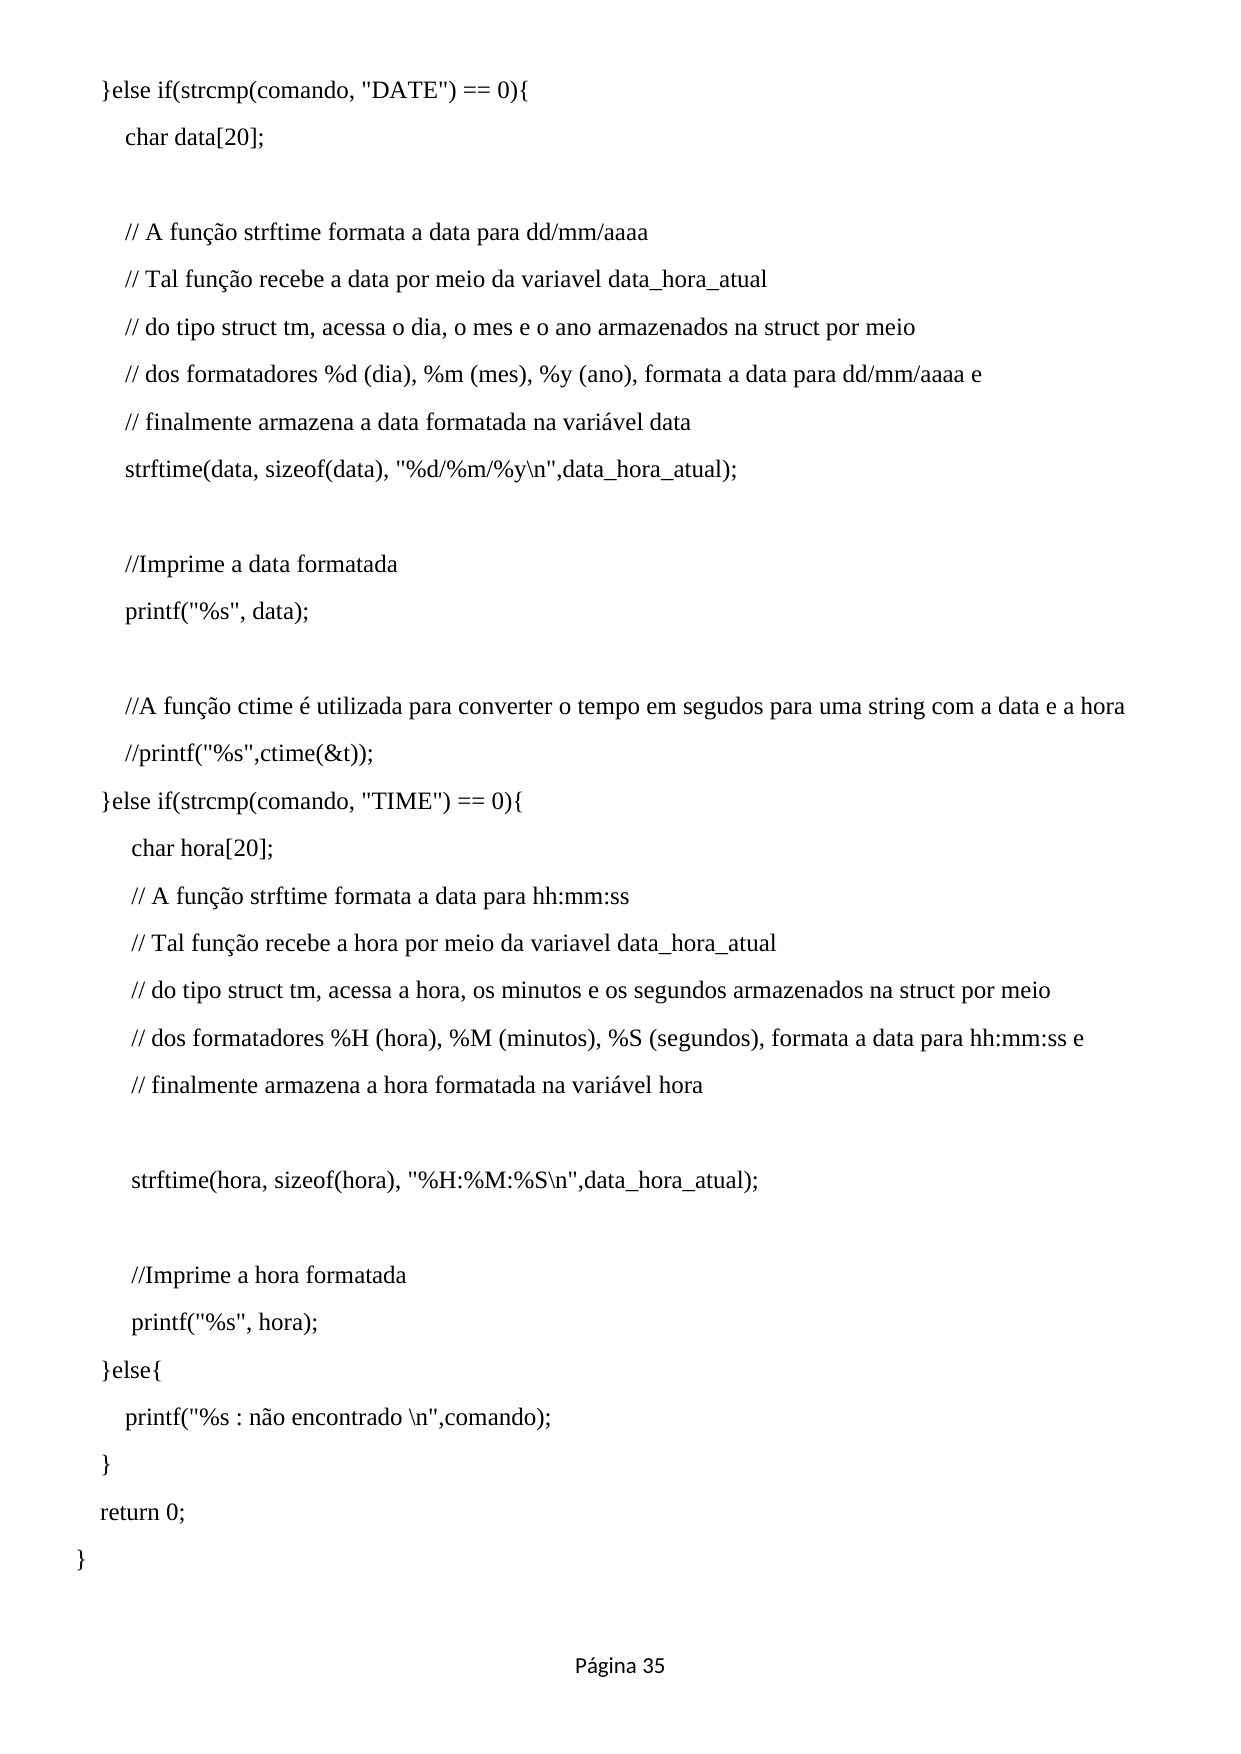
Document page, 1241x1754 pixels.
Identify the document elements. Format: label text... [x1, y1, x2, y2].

text // Tal função recebe a hora por meio da variavel data_hora_atual [75, 928, 1165, 957]
text //Imprime a data formatada [75, 549, 1165, 578]
text //A função ctime é utilizada para converter o tempo em segudos para uma string com a data e a hora [75, 691, 1165, 720]
text // Tal função recebe a data por meio da variavel data_hora_atual [75, 264, 1165, 293]
text printf("%s : não encontrado \n",comando); [75, 1402, 1165, 1431]
text }else if(strcmp(comando, "TIME") == 0){ [75, 786, 1165, 815]
text }else if(strcmp(comando, "DATE") == 0){ [75, 75, 1165, 104]
text // do tipo struct tm, acessa o dia, o mes e o ano armazenados na struct por meio [75, 312, 1165, 341]
text }else{ [75, 1355, 1165, 1383]
text return 0; [75, 1497, 1165, 1526]
text //printf("%s",ctime(&t)); [75, 738, 1165, 767]
text char data[20]; [75, 122, 1165, 151]
text } [75, 1544, 1165, 1573]
text //Imprime a hora formatada [75, 1260, 1165, 1289]
text // A função strftime formata a data para dd/mm/aaaa [75, 217, 1165, 246]
text printf("%s", data); [75, 596, 1165, 625]
text strftime(data, sizeof(data), "%d/%m/%y\n",data_hora_atual); [75, 454, 1165, 483]
text printf("%s", hora); [75, 1307, 1165, 1336]
text // finalmente armazena a hora formatada na variável hora [75, 1070, 1165, 1099]
text char hora[20]; [75, 833, 1165, 862]
text // dos formatadores %d (dia), %m (mes), %y (ano), formata a data para dd/mm/aaaa e [75, 359, 1165, 388]
text } [75, 1449, 1165, 1478]
text // finalmente armazena a data formatada na variável data [75, 407, 1165, 436]
text // dos formatadores %H (hora), %M (minutos), %S (segundos), formata a data para hh:mm:ss e [75, 1023, 1165, 1052]
text strftime(hora, sizeof(hora), "%H:%M:%S\n",data_hora_atual); [75, 1165, 1165, 1194]
text // do tipo struct tm, acessa a hora, os minutos e os segundos armazenados na struct por meio [75, 976, 1165, 1004]
text // A função strftime formata a data para hh:mm:ss [75, 881, 1165, 909]
